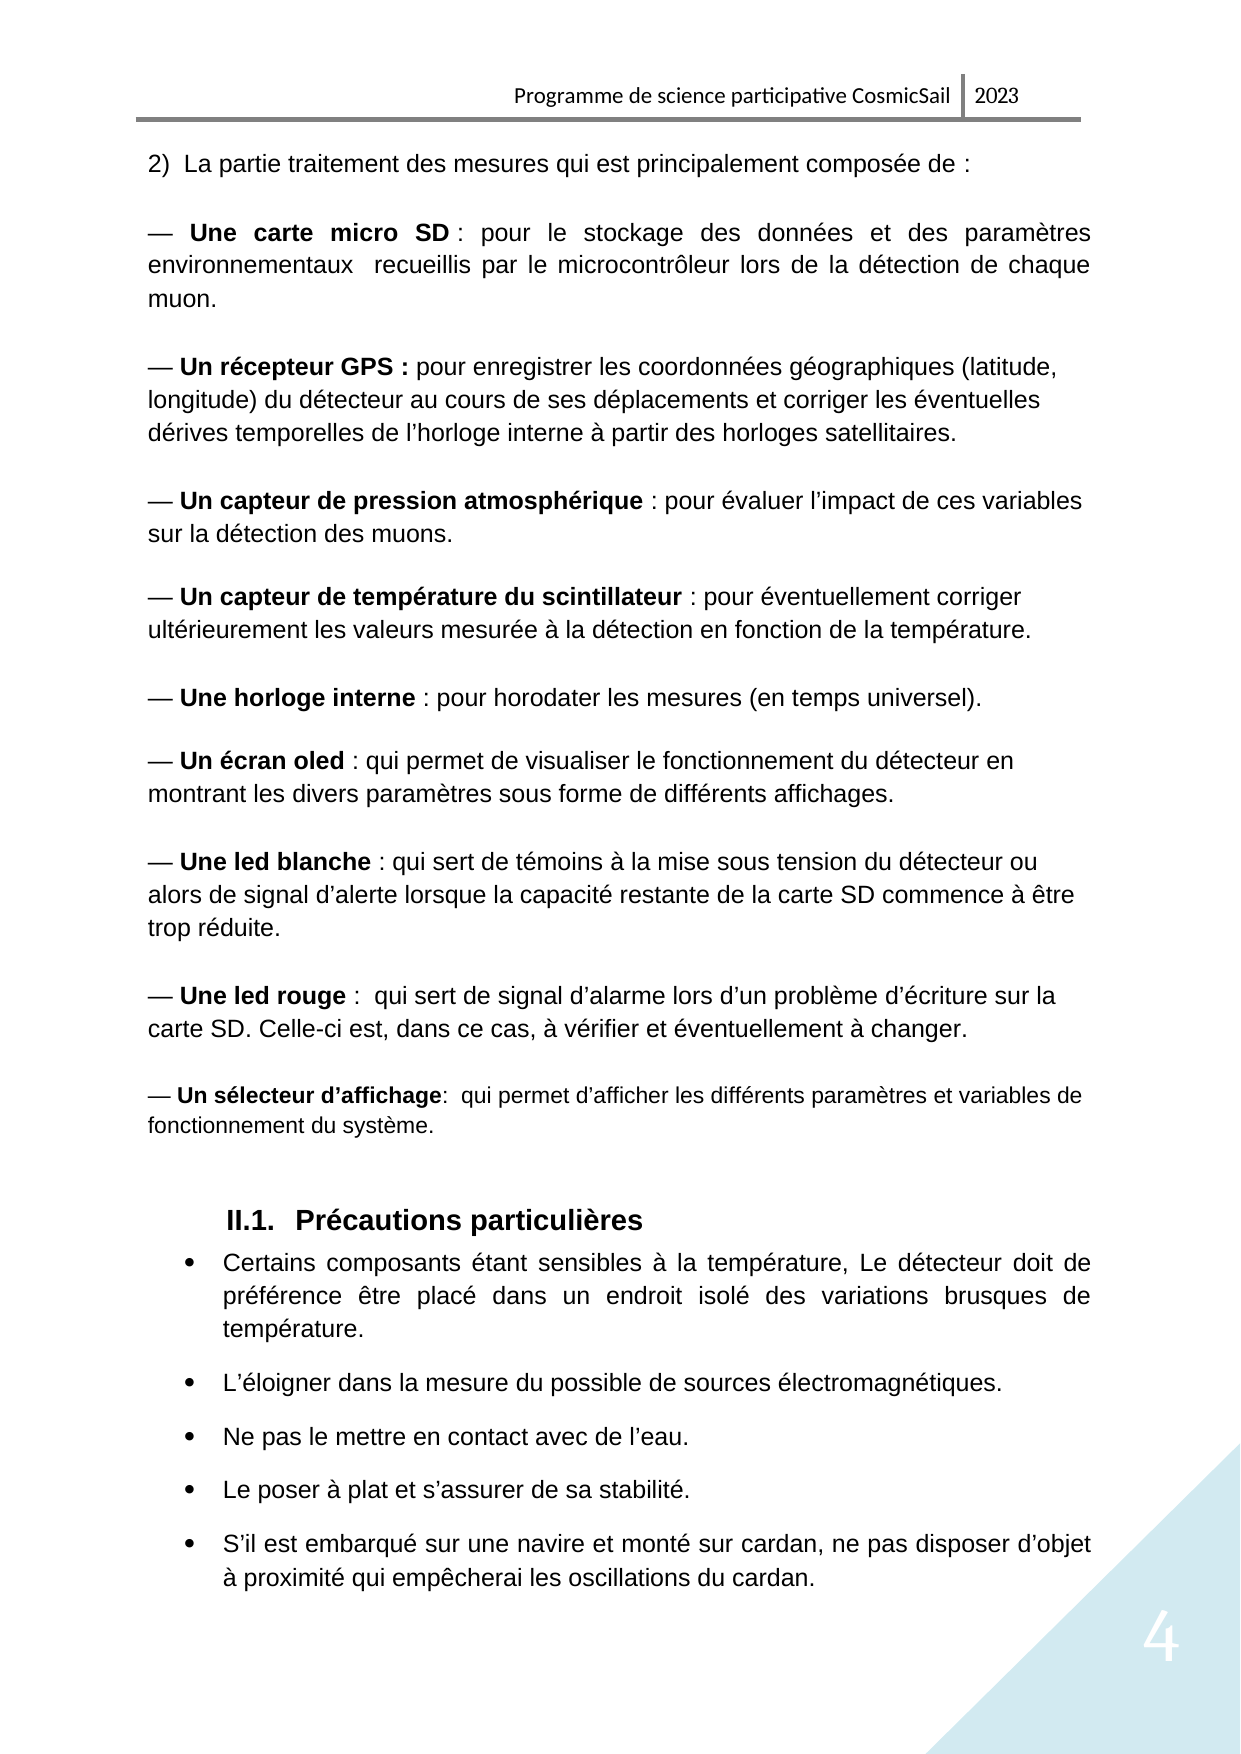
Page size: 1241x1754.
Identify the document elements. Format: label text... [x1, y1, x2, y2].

list Ne pas le mettre en contact avec de l’eau. [185, 1421, 1093, 1450]
text 2) La partie traitement des mesures qui est principalement composée de : [148, 149, 1093, 178]
text — Un capteur de pression atmosphérique : pour évaluer l’impact de ces variables sur la détection des muons. [148, 486, 1093, 547]
text — Une led blanche : qui sert de témoins à la mise sous tension du détecteur ou alors de signal d’alerte lorsque la capacité restante de la carte SD commence à être trop réduite. [148, 847, 1093, 942]
text — Un écran oled : qui permet de visualiser le fonctionnement du détecteur en montrant les divers paramètres sous forme de différents affichages. [148, 746, 1093, 808]
text — Un sélecteur d’affichage: qui permet d’afficher les différents paramètres et variables de fonctionnement du système. [148, 1082, 1093, 1139]
text — Une led rouge : qui sert de signal d’alarme lors d’un problème d’écriture sur la carte SD. Celle-ci est, dans ce cas, à vérifier et éventuellement à changer. [148, 981, 1093, 1043]
subtitle Précautions particulières [226, 1203, 1093, 1236]
text — Un récepteur GPS : pour enregistrer les coordonnées géographiques (latitude, longitude) du détecteur au cours de ses déplacements et corriger les éventuelles dérives temporelles de l’horloge interne à partir des horloges satellitaires. [148, 352, 1093, 446]
list L’éloigner dans la mesure du possible de sources électromagnétiques. [185, 1367, 1093, 1396]
list Certains composants étant sensibles à la température, Le détecteur doit de préférence être placé dans un endroit isolé des variations brusques de température. [185, 1247, 1093, 1342]
text — Une horloge interne : pour horodater les mesures (en temps universel). [148, 683, 1093, 712]
text — Un capteur de température du scintillateur : pour éventuellement corriger ultérieurement les valeurs mesurée à la détection en fonction de la température. [148, 582, 1093, 644]
list Le poser à plat et s’assurer de sa stabilité. [185, 1475, 1093, 1504]
list S’il est embarqué sur une navire et monté sur cardan, ne pas disposer d’objet à proximité qui empêcherai les oscillations du cardan. [185, 1529, 1093, 1591]
text — Une carte micro SD : pour le stockage des données et des paramètres environnementaux recueillis par le microcontrôleur lors de la détection de chaque muon. [148, 217, 1093, 312]
